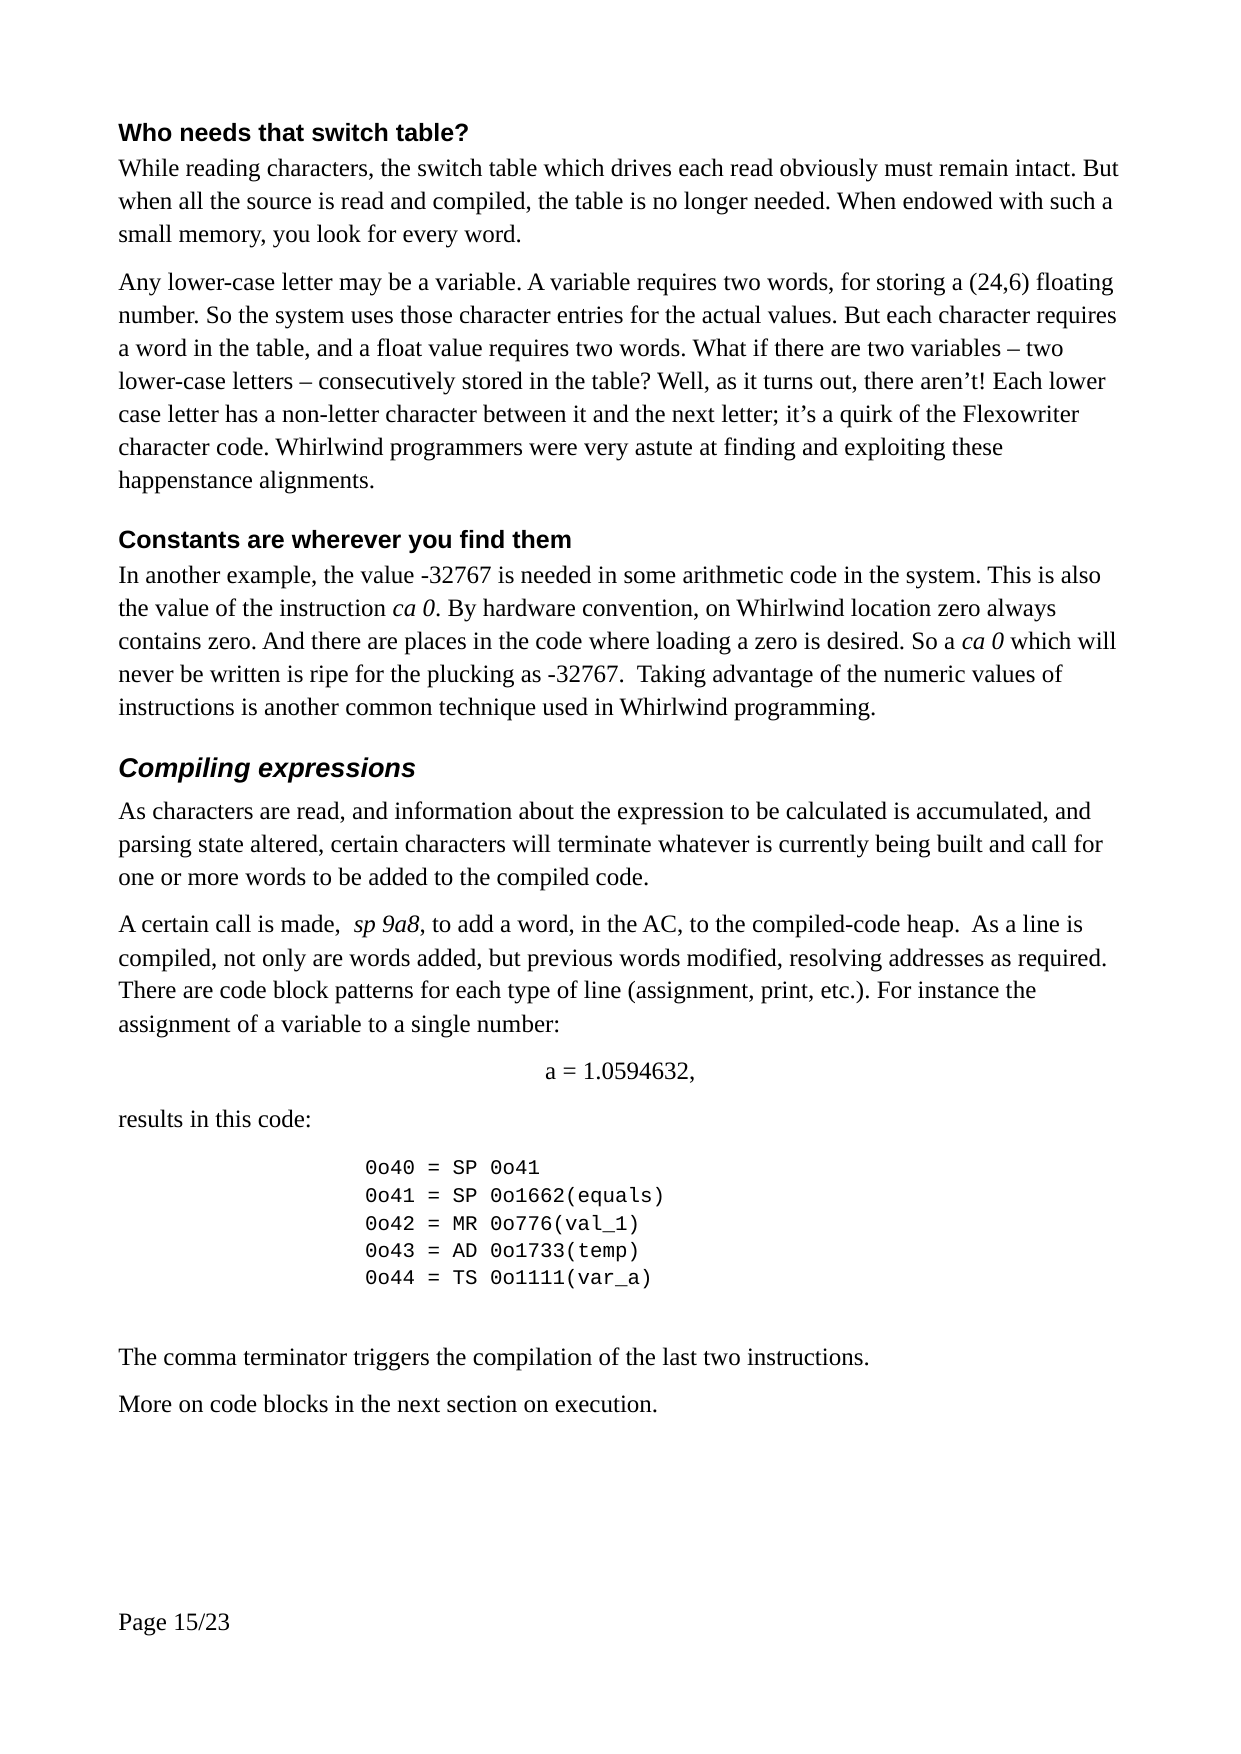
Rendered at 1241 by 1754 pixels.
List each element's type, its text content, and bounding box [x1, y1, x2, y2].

text While reading characters, the switch table which drives each read obviously must remain intact. But when all the source is read and compiled, the table is no longer needed. When endowed with such a small memory, you look for every word. [118, 153, 1122, 248]
text As characters are read, and information about the expression to be calculated is accumulated, and parsing state altered, certain characters will terminate whatever is currently being built and call for one or more words to be added to the compiled code. [118, 796, 1122, 891]
text 0o41 = SP 0o1662(equals) [340, 1185, 1122, 1209]
text 0o43 = AD 0o1733(temp) [340, 1240, 1122, 1263]
text In another example, the value -32767 is needed in some arithmetic code in the system. This is also the value of the instruction ca 0. By hardware convention, on Whirlwind location zero always contains zero. And there are places in the code where loading a zero is desired. So a ca 0 which will never be written is ripe for the plucking as -32767. Taking advantage of the numeric values of instructions is another common technique used in Whirlwind programming. [118, 560, 1122, 721]
text A certain call is made, sp 9a8, to add a word, in the AC, to the compiled-code heap. As a line is compiled, not only are words added, but previous words modified, resolving addresses as required. There are code block patterns for each type of line (assignment, print, etc.). For instance the assignment of a variable to a single number: [118, 909, 1122, 1037]
text More on code blocks in the next section on execution. [118, 1389, 1122, 1418]
text 0o40 = SP 0o41 [340, 1151, 1122, 1181]
text 0o44 = TS 0o1111(var_a) [340, 1267, 1122, 1291]
subtitle Constants are wherever you find them [118, 525, 1122, 554]
text Any lower-case letter may be a variable. A variable requires two words, for storing a (24,6) floating number. So the system uses those character entries for the actual values. But each character requires a word in the table, and a float value requires two words. What if there are two variables – two lower-case letters – consecutively stored in the table? Well, as it turns out, there aren’t! Each lower case letter has a non-letter character between it and the next letter; it’s a quirk of the Flexowriter character code. Whirlwind programmers were very astute at finding and exploiting these happenstance alignments. [118, 267, 1122, 494]
text results in this code: [118, 1104, 1122, 1133]
text a = 1.0594632, [118, 1056, 1122, 1085]
text The comma terminator triggers the compilation of the last two instructions. [118, 1342, 1122, 1371]
subtitle Compiling expressions [118, 752, 1122, 783]
subtitle Who needs that switch table? [118, 118, 1122, 147]
text 0o42 = MR 0o776(val_1) [340, 1213, 1122, 1236]
